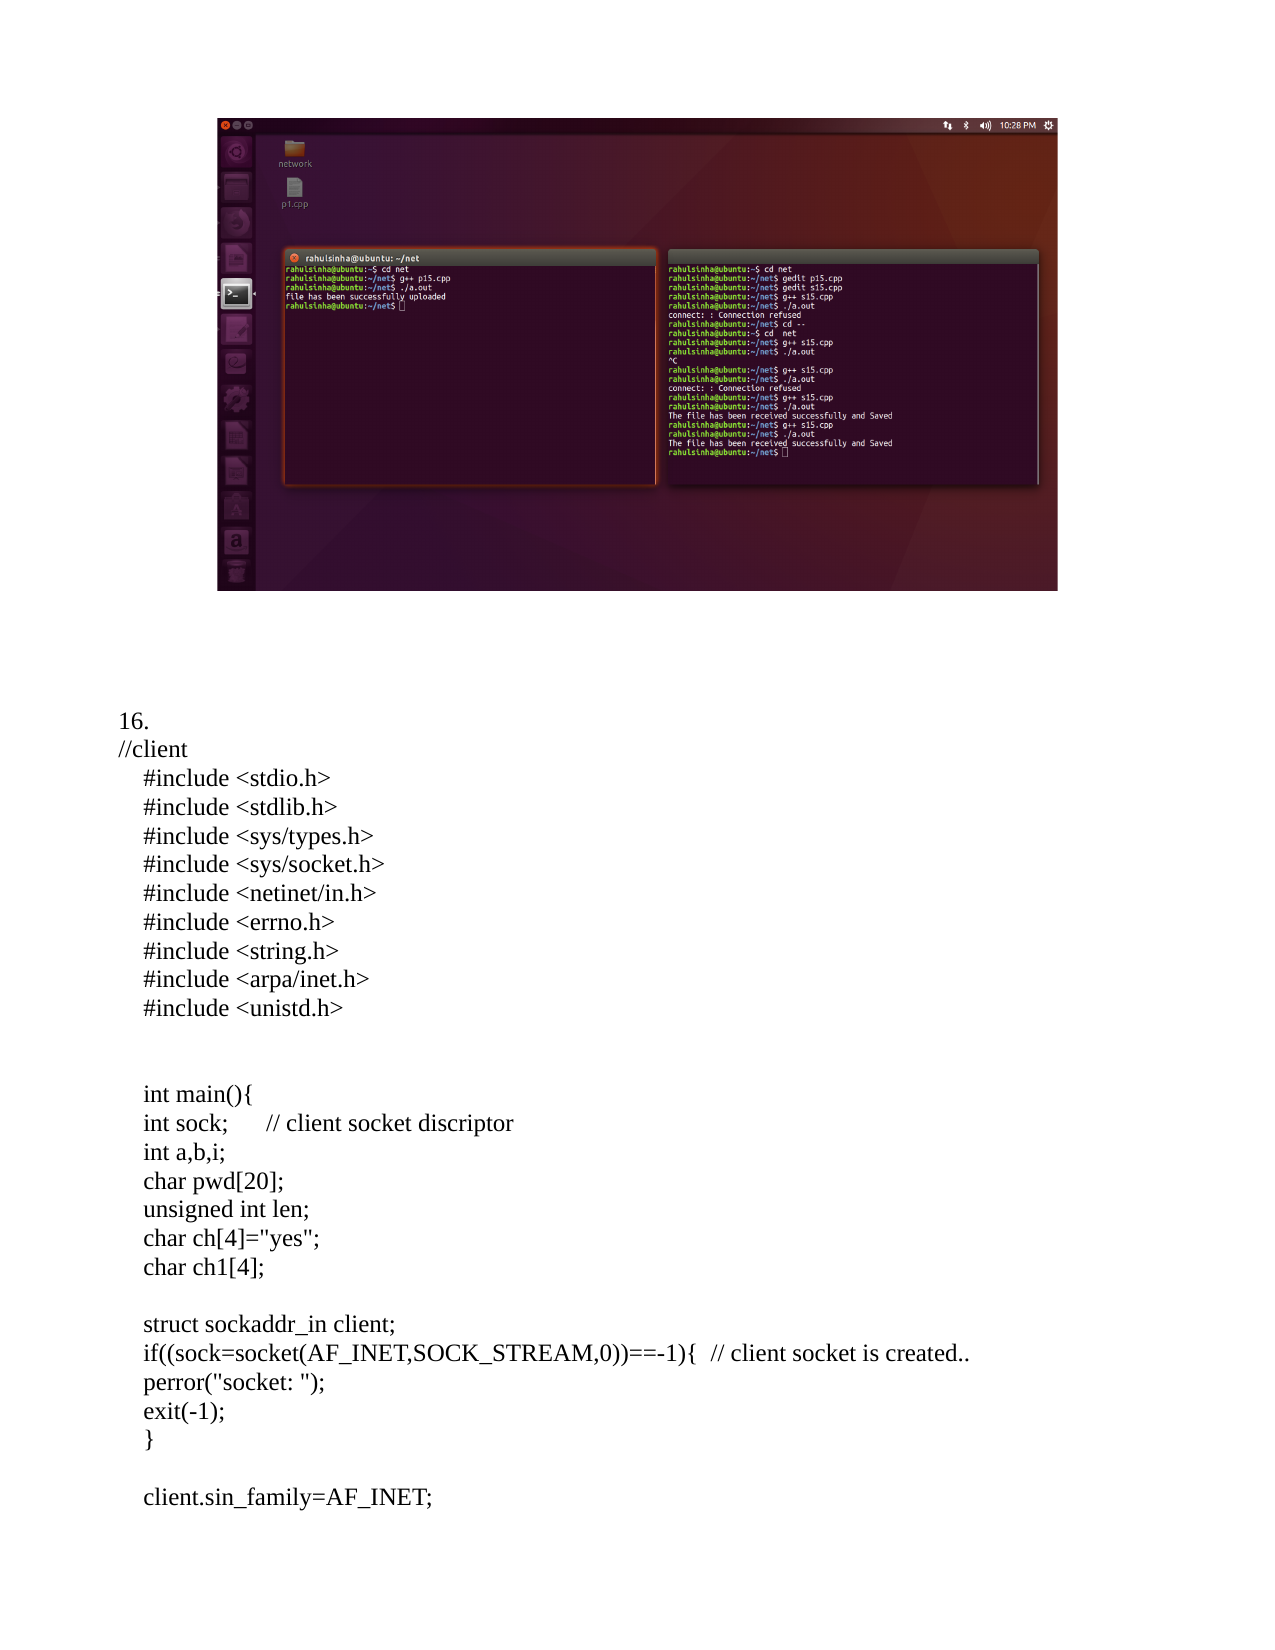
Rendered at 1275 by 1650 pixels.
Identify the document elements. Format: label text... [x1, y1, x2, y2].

text #include <netinet/in.h> [118, 878, 1157, 907]
text #include <sys/types.h> [118, 821, 1157, 849]
text int sock; // client socket discriptor [118, 1108, 1157, 1137]
text perror("socket: "); [118, 1367, 1157, 1396]
text #include <errno.h> [118, 907, 1157, 936]
text #include <sys/socket.h> [118, 849, 1157, 878]
text #include <arpa/inet.h> [118, 964, 1157, 993]
text #include <stdio.h> [118, 763, 1157, 792]
text //client [118, 734, 1157, 763]
text #include <stdlib.h> [118, 792, 1157, 821]
text client.sin_family=AF_INET; [118, 1482, 1157, 1511]
text char ch1[4]; [118, 1252, 1157, 1281]
text #include <string.h> [118, 936, 1157, 964]
text char pwd[20]; [118, 1166, 1157, 1194]
text #include <unistd.h> [118, 993, 1157, 1022]
text if((sock=socket(AF_INET,SOCK_STREAM,0))==-1){ // client socket is created.. [118, 1338, 1157, 1367]
picture [217, 118, 1058, 591]
text char ch[4]="yes"; [118, 1223, 1157, 1252]
text 16. [118, 706, 1157, 734]
text int a,b,i; [118, 1137, 1157, 1166]
text } [118, 1424, 1157, 1453]
text int main(){ [118, 1079, 1157, 1108]
text struct sockaddr_in client; [118, 1309, 1157, 1338]
text exit(-1); [118, 1396, 1157, 1424]
text unsigned int len; [118, 1194, 1157, 1223]
